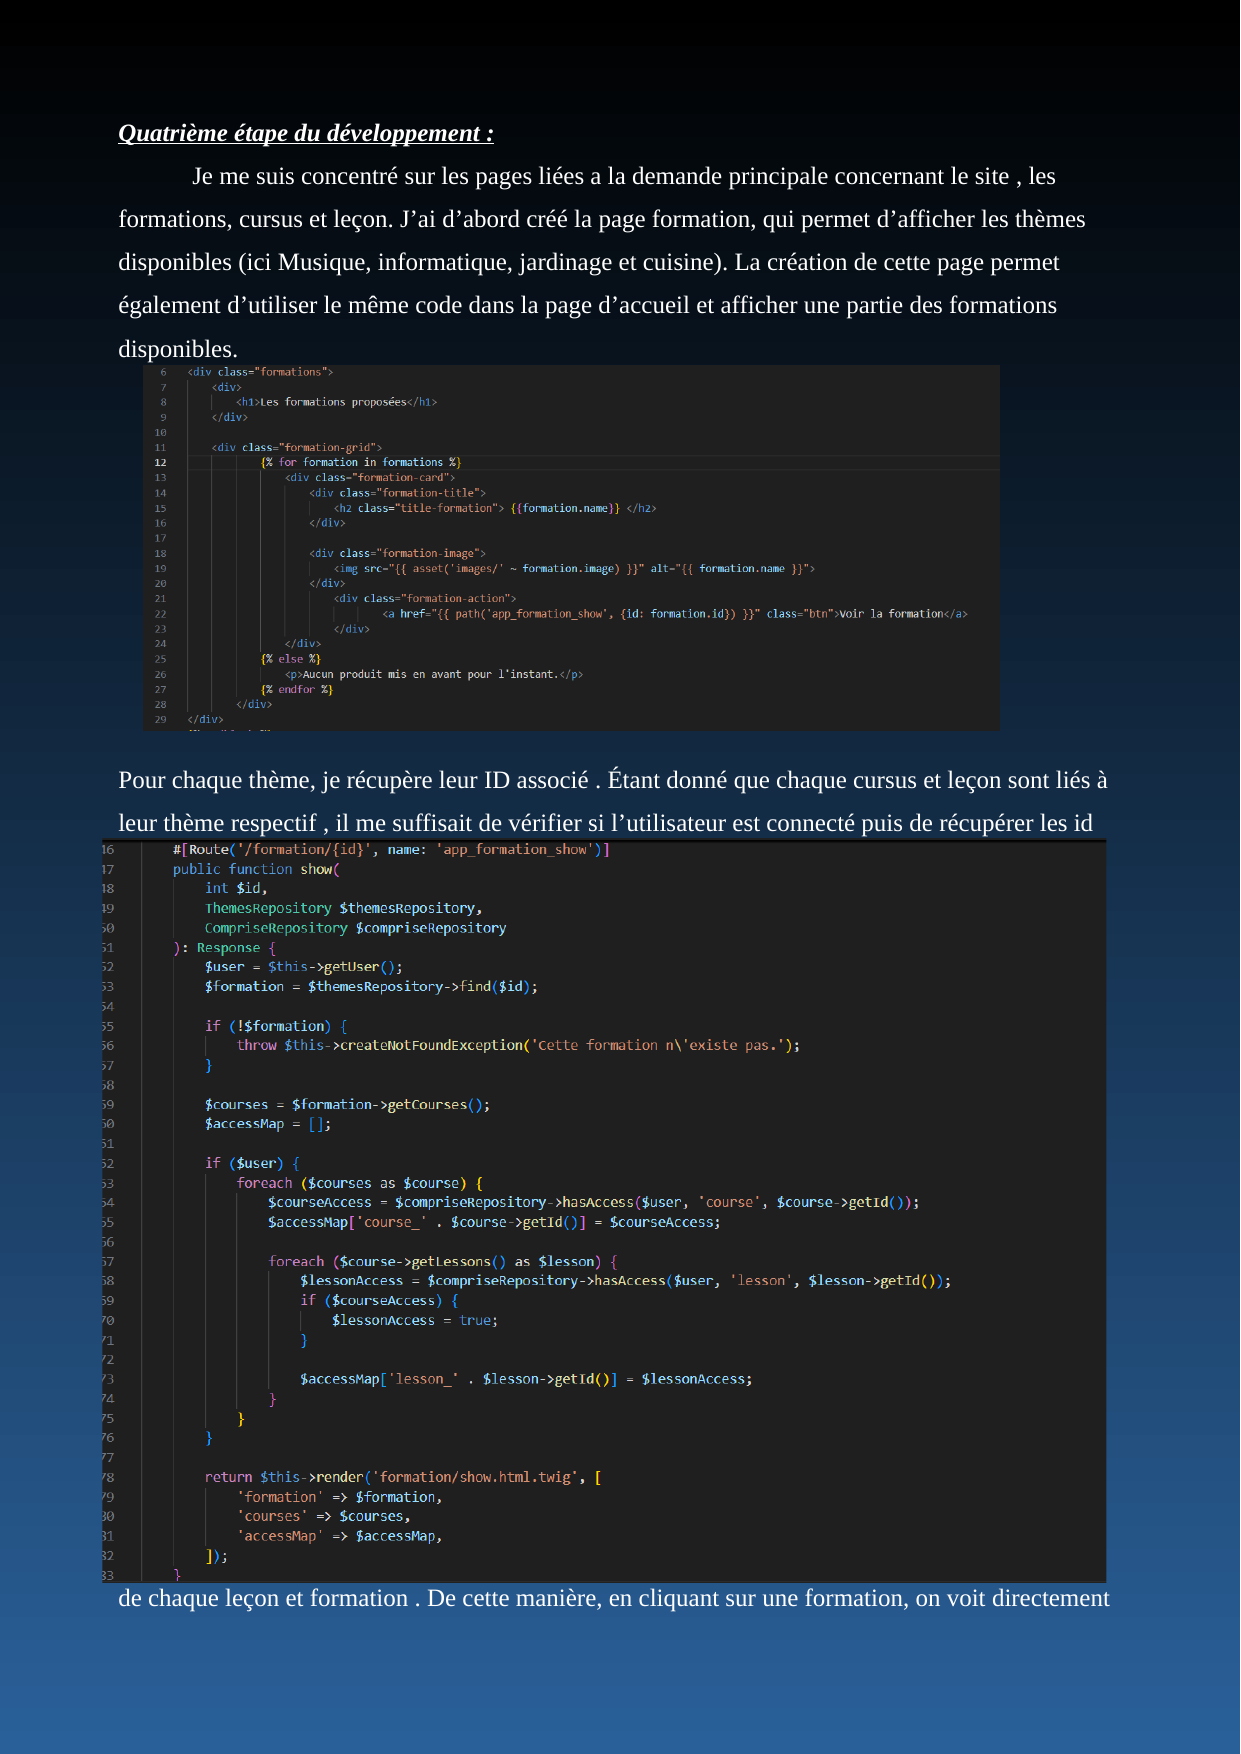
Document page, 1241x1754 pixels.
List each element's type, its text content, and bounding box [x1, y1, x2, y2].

text Quatrième étape du développement : [118, 118, 1122, 147]
text Pour chaque thème, je récupère leur ID associé . Étant donné que chaque cursus et leçon sont liés à leur thème respectif , il me suffisait de vérifier si l’utilisateur est connecté puis de récupérer les id de chaque leçon et formation . De cette manière, en cliquant sur une formation, on voit directement [118, 765, 1122, 1612]
text Je me suis concentré sur les pages liées a la demande principale concernant le site , les formations, cursus et leçon. J’ai d’abord créé la page formation, qui permet d’afficher les thèmes disponibles (ici Musique, informatique, jardinage et cuisine). La création de cette page permet également d’utiliser le même code dans la page d’accueil et afficher une partie des formations disponibles. [118, 161, 1122, 362]
picture [102, 838, 1107, 1583]
picture [143, 365, 1000, 731]
